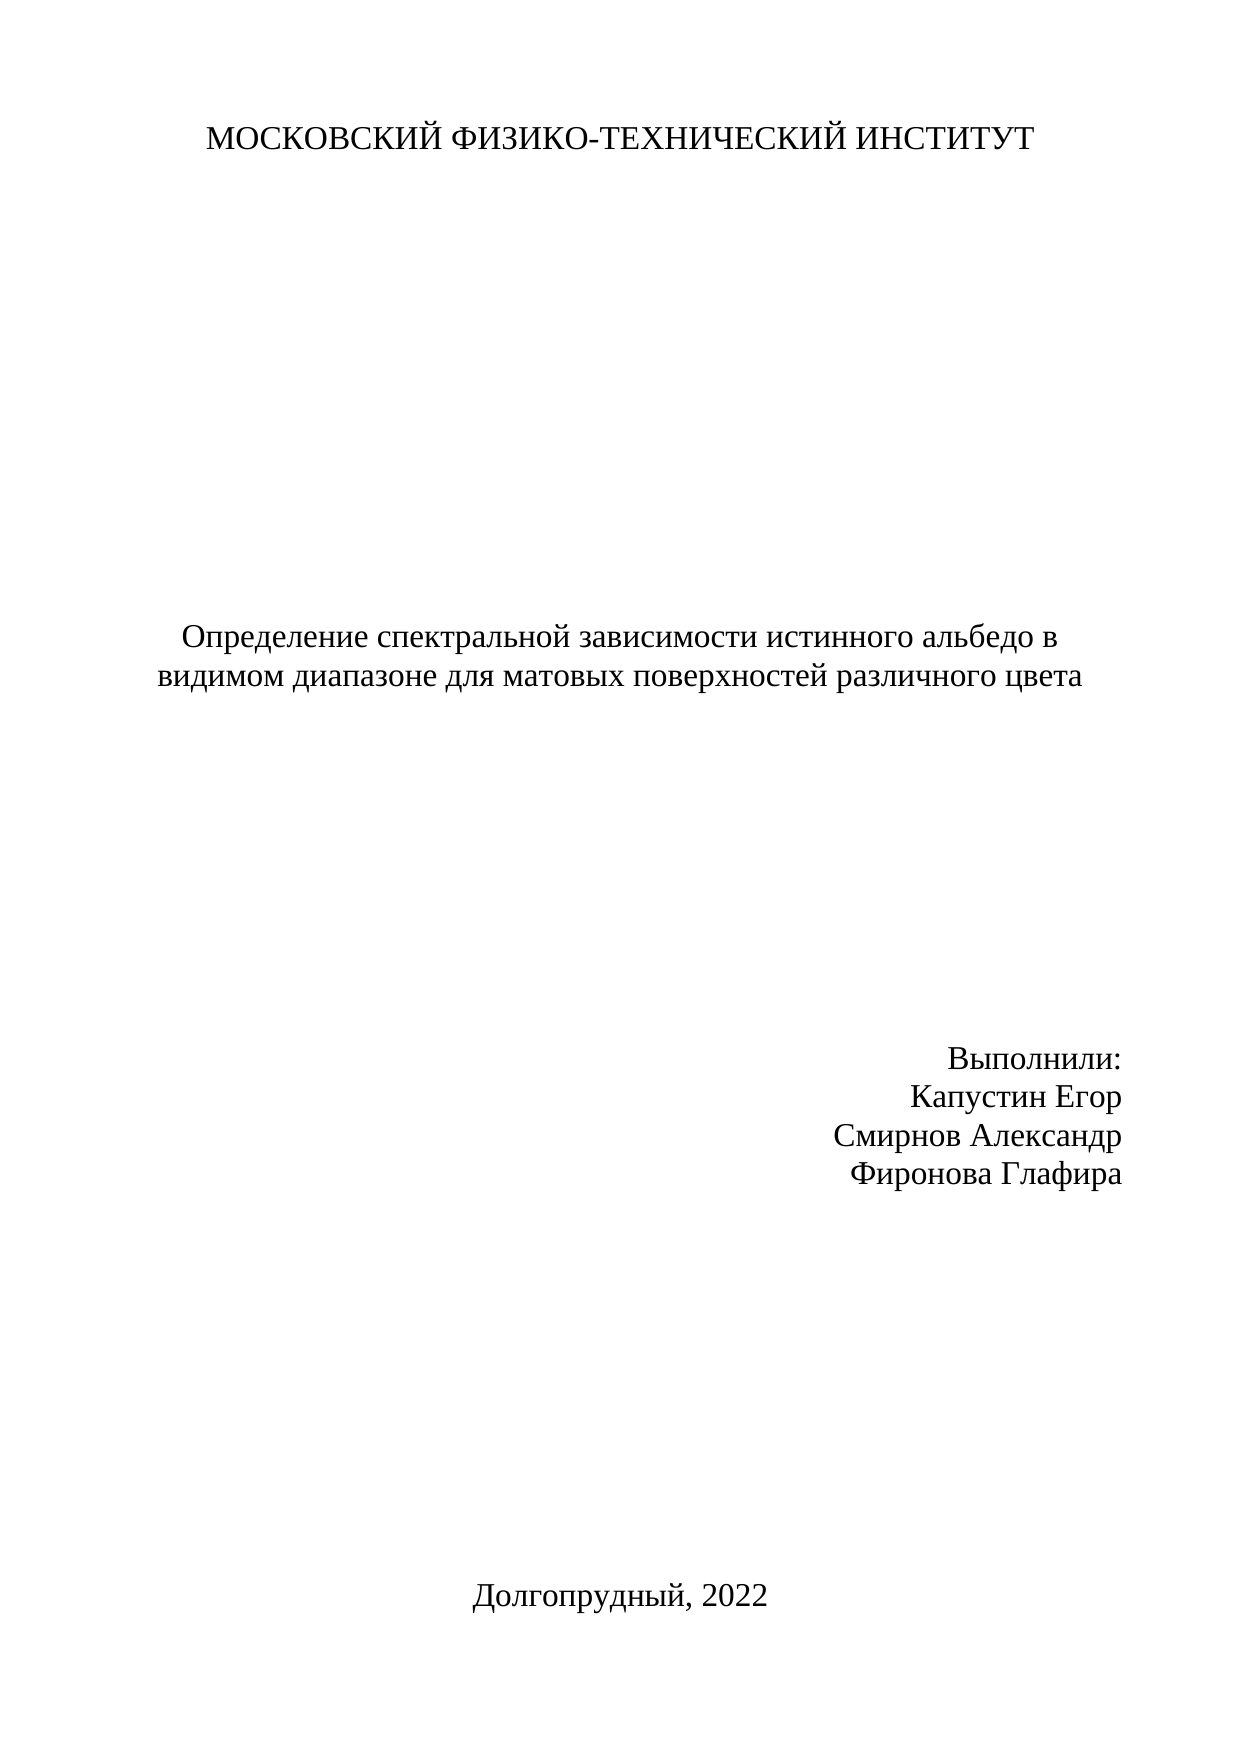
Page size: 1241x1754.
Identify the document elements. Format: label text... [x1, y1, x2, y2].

text Определение спектральной зависимости истинного альбедо в видимом диапазоне для матовых поверхностей различного цвета [118, 616, 1122, 693]
text Фиронова Глафира [118, 1153, 1122, 1191]
text Выполнили: [118, 1038, 1122, 1076]
text МОСКОВСКИЙ ФИЗИКО-ТЕХНИЧЕСКИЙ ИНСТИТУТ [118, 118, 1122, 156]
text Смирнов Александр [118, 1115, 1122, 1153]
text Долгопрудный, 2022 [118, 1575, 1122, 1613]
text Капустин Егор [118, 1076, 1122, 1115]
